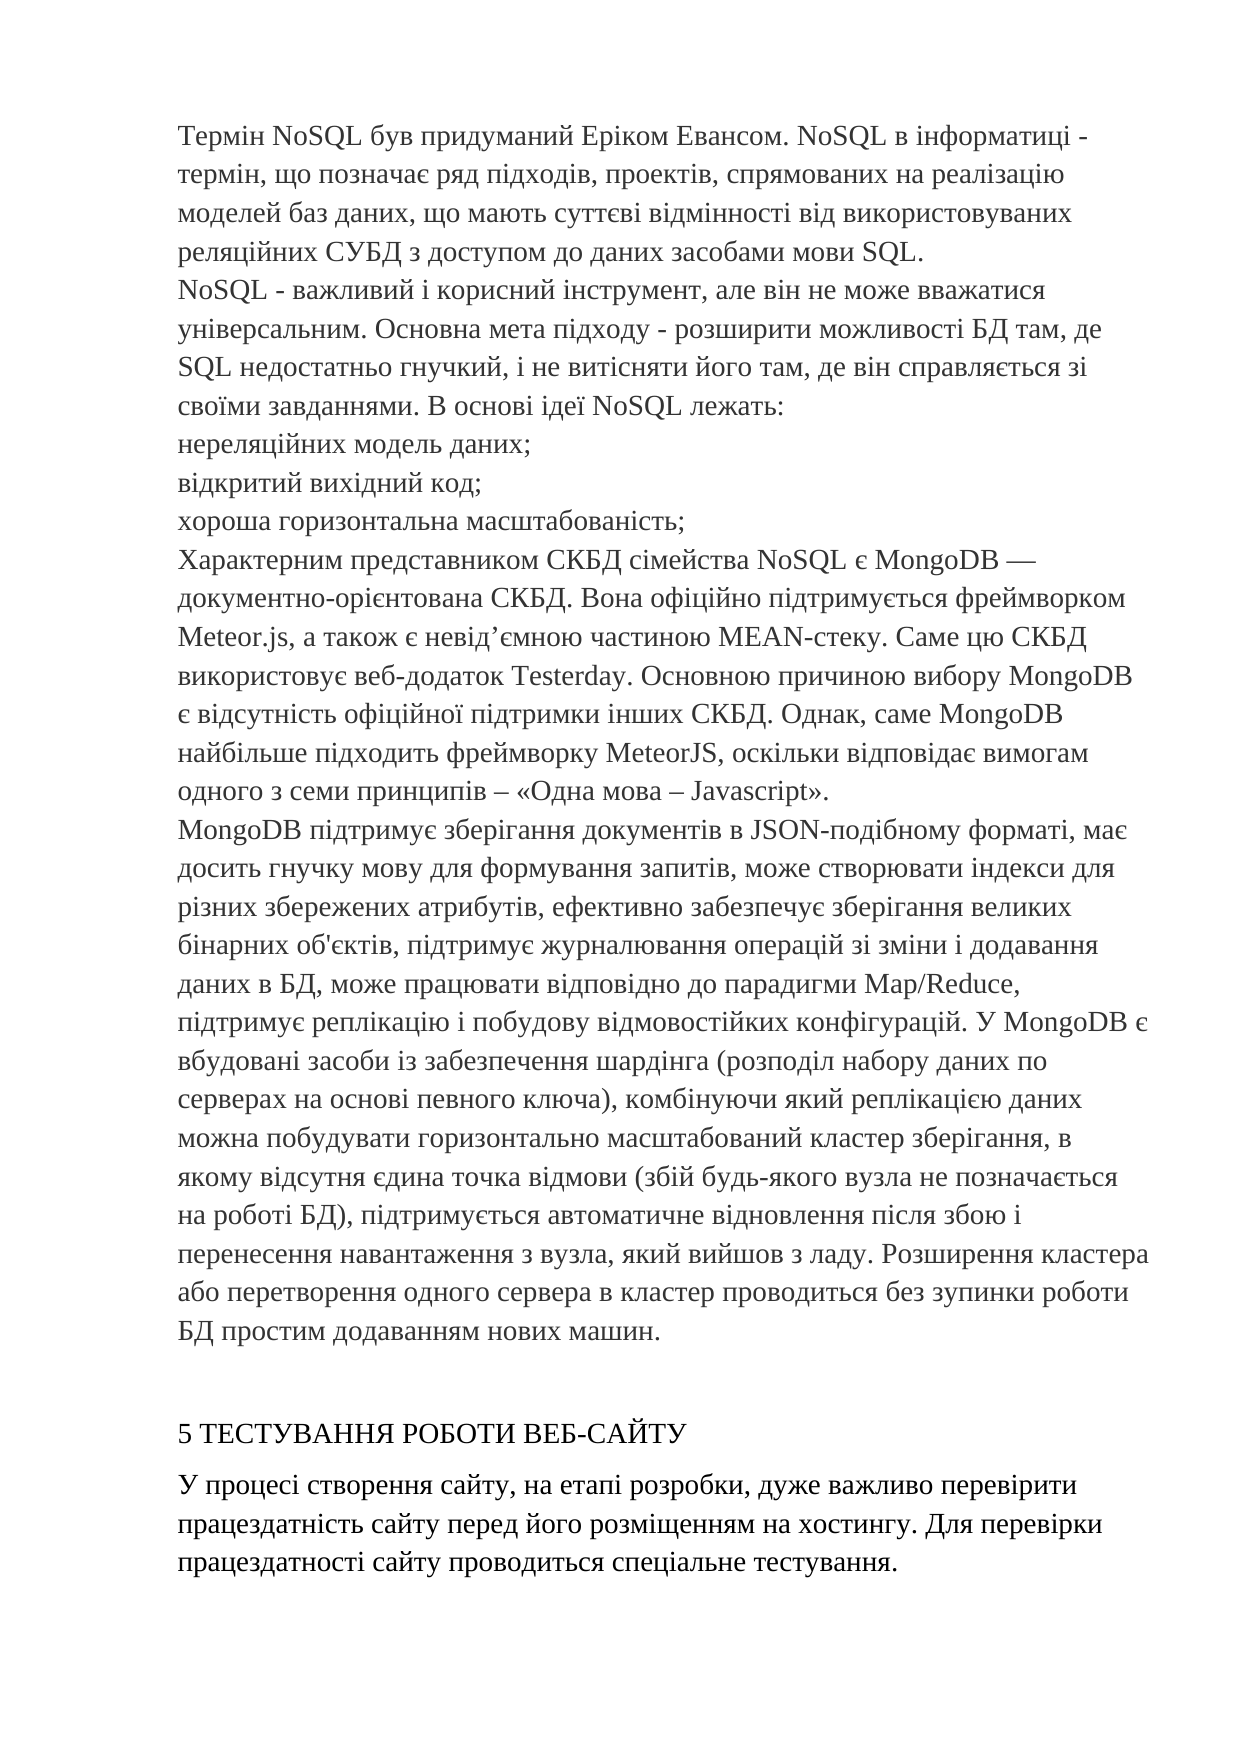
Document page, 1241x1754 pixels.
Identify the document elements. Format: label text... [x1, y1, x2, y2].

text відкритий вихідний код; [177, 465, 1152, 498]
text нереляційних модель даних; [177, 426, 1152, 460]
text Термін NoSQL був придуманий Еріком Евансом. NoSQL в інформатиці - термін, що позначає ряд підходів, проектів, спрямованих на реалізацію моделей баз даних, що мають суттєві відмінності від використовуваних реляційних СУБД з доступом до даних засобами мови SQL. [177, 118, 1152, 267]
text NoSQL - важливий і корисний інструмент, але він не може вважатися універсальним. Основна мета підходу - розширити можливості БД там, де SQL недостатньо гнучкий, і не витісняти його там, де він справляється зі своїми завданнями. В основі ідеї NoSQL лежать: [177, 272, 1152, 421]
text Характерним представником СКБД сімейства NoSQL є MongoDB — документно-орієнтована СКБД. Вона офіційно підтримується фреймворком Meteor.js, а також є невід’ємною частиною MEAN-стеку. Саме цю СКБД використовує веб-додаток Testerday. Основною причиною вибору MongoDB є відсутність офіційної підтримки інших СКБД. Однак, саме MongoDB найбільше підходить фреймворку MeteorJS, оскільки відповідає вимогам одного з семи принципів – «Одна мова – Javascript». [177, 542, 1152, 807]
text 5 ТЕСТУВАННЯ РОБОТИ ВЕБ-САЙТУ [177, 1416, 1152, 1450]
text У процесі створення сайту, на етапі розробки, дуже важливо перевірити працездатність сайту перед його розміщенням на хостингу. Для перевірки працездатності сайту проводиться спеціальне тестування. [177, 1467, 1152, 1578]
text хороша горизонтальна масштабованість; [177, 503, 1152, 537]
text MongoDB підтримує зберігання документів в JSON-подібному форматі, має досить гнучку мову для формування запитів, може створювати індекси для різних збережених атрибутів, ефективно забезпечує зберігання великих бінарних об'єктів, підтримує журналювання операцій зі зміни і додавання даних в БД, може працювати відповідно до парадигми Map/Reduce, підтримує реплікацію і побудову відмовостійких конфігурацій. У MongoDB є вбудовані засоби із забезпечення шардінга (розподіл набору даних по серверах на основі певного ключа), комбінуючи який реплікацією даних можна побудувати горизонтально масштабований кластер зберігання, в якому відсутня єдина точка відмови (збій будь-якого вузла не позначається на роботі БД), підтримується автоматичне відновлення після збою і перенесення навантаження з вузла, який вийшов з ладу. Розширення кластера або перетворення одного сервера в кластер проводиться без зупинки роботи БД простим додаванням нових машин. [177, 812, 1152, 1346]
